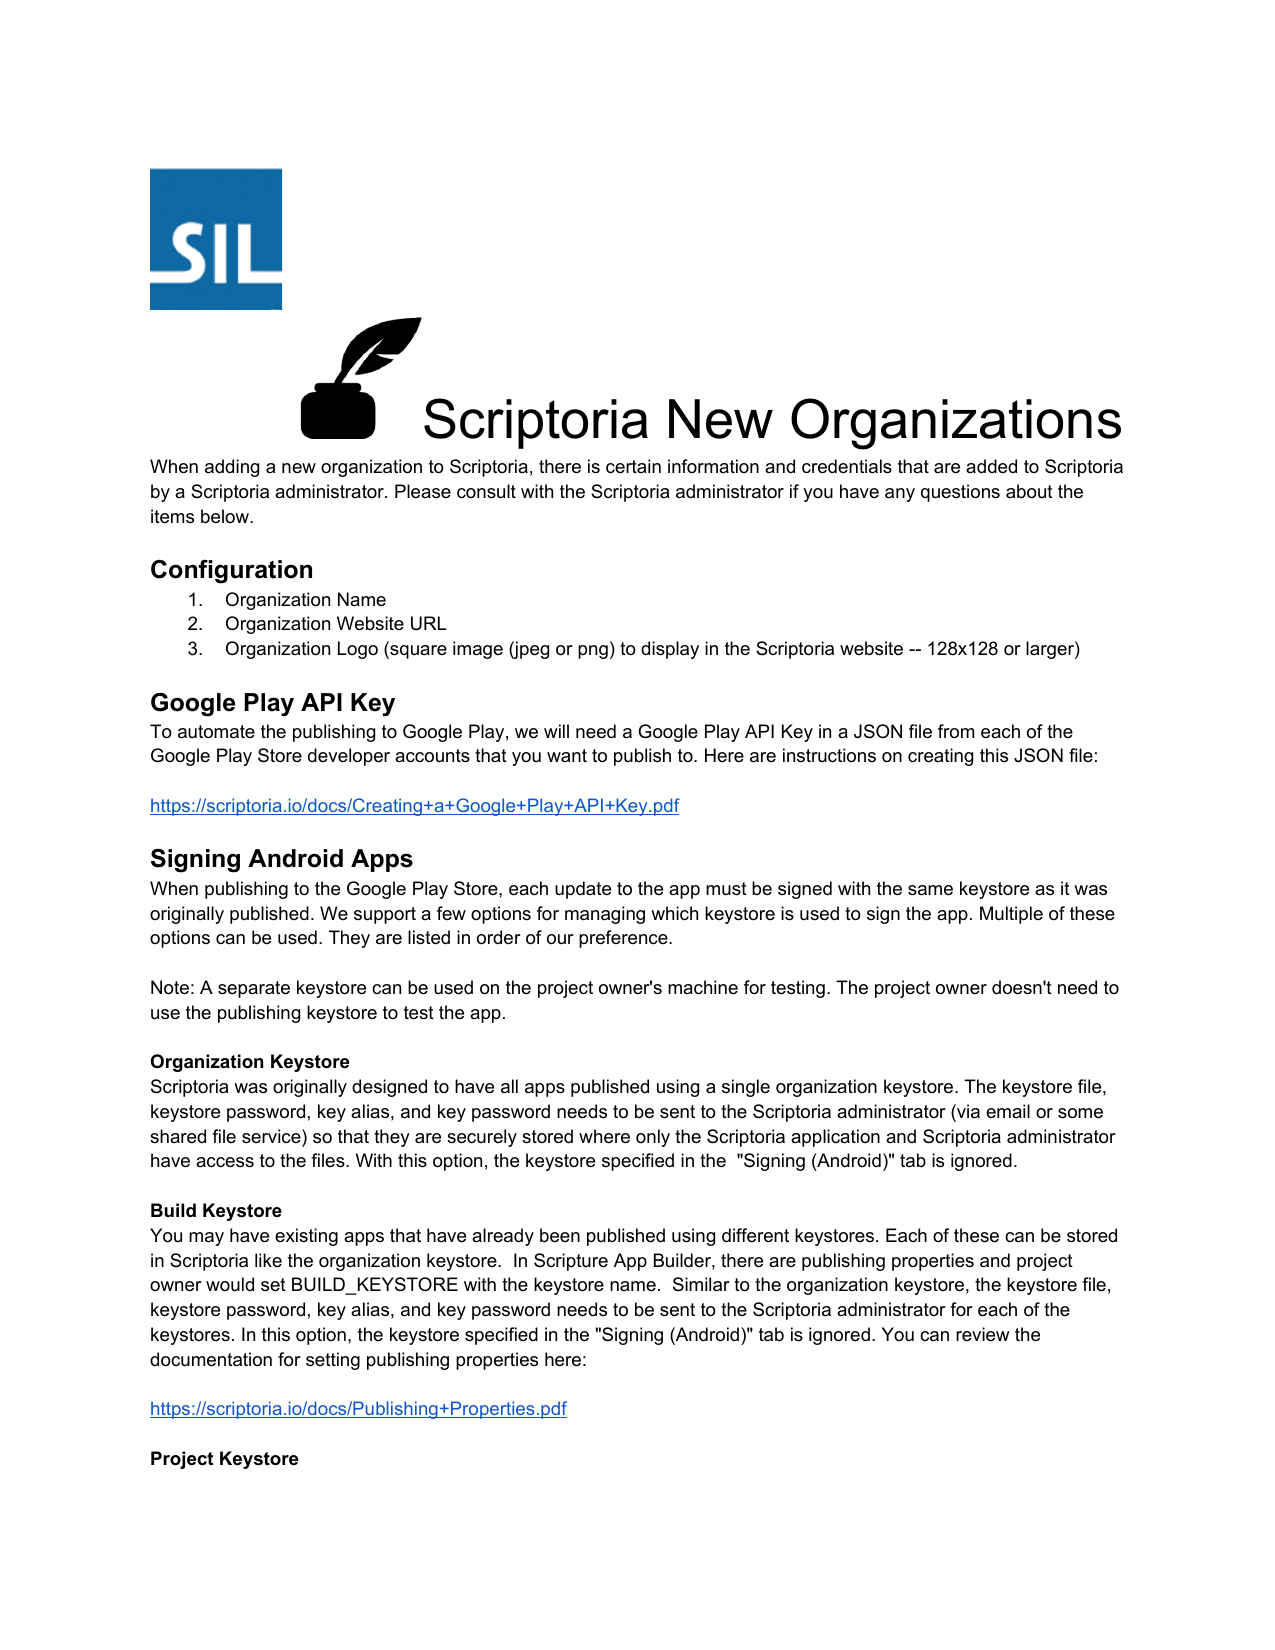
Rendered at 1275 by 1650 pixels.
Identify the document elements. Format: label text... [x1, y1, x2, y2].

text Organization Keystore [150, 1051, 1125, 1073]
text Google Play API Key [150, 687, 1125, 716]
text When adding a new organization to Scriptoria, there is certain information and credentials that are added to Scriptoria by a Scriptoria administrator. Please consult with the Scriptoria administrator if you have any questions about the items below. [150, 456, 1125, 527]
text To automate the publishing to Google Play, we will need a Google Play API Key in a JSON file from each of the Google Play Store developer accounts that you want to publish to. Here are instructions on creating this JSON file: [150, 721, 1125, 767]
text Configuration [150, 555, 1125, 584]
picture [150, 168, 283, 310]
picture [300, 317, 422, 439]
text Project Keystore [150, 1448, 1125, 1469]
list Organization Logo (square image (jpeg or png) to display in the Scriptoria website -- 128x128 or larger) [187, 638, 1125, 659]
text https://scriptoria.io/docs/Creating+a+Google+Play+API+Key.pdf [150, 795, 1125, 816]
text Note: A separate keystore can be used on the project owner's machine for testing. The project owner doesn't need to use the publishing keystore to test the app. [150, 977, 1125, 1023]
text Scriptoria was originally designed to have all apps published using a single organization keystore. The keystore file, keystore password, key alias, and key password needs to be sent to the Scriptoria administrator (via email or some shared file service) so that they are securely stored where only the Scriptoria application and Scriptoria administrator have access to the files. With this option, the keystore specified in the "Signing (Android)" tab is ignored. [150, 1076, 1125, 1172]
title Scriptoria New Organizations [150, 317, 1125, 450]
list Organization Name [187, 588, 1125, 610]
text When publishing to the Google Play Store, each update to the app must be signed with the same keystore as it was originally published. We support a few options for managing which keystore is used to sign the app. Multiple of these options can be used. They are listed in order of our preference. [150, 877, 1125, 949]
text Build Keystore [150, 1200, 1125, 1221]
list Organization Website URL [187, 613, 1125, 635]
text Signing Android Apps [150, 844, 1125, 873]
text You may have existing apps that have already been published using different keystores. Each of these can be stored in Scriptoria like the organization keystore. In Scripture App Builder, there are publishing properties and project owner would set BUILD_KEYSTORE with the keystore name. Similar to the organization keystore, the keystore file, keystore password, key alias, and key password needs to be sent to the Scriptoria administrator for each of the keystores. In this option, the keystore specified in the "Signing (Android)" tab is ignored. You can review the documentation for setting publishing properties here: [150, 1224, 1125, 1370]
text https://scriptoria.io/docs/Publishing+Properties.pdf [150, 1398, 1125, 1420]
